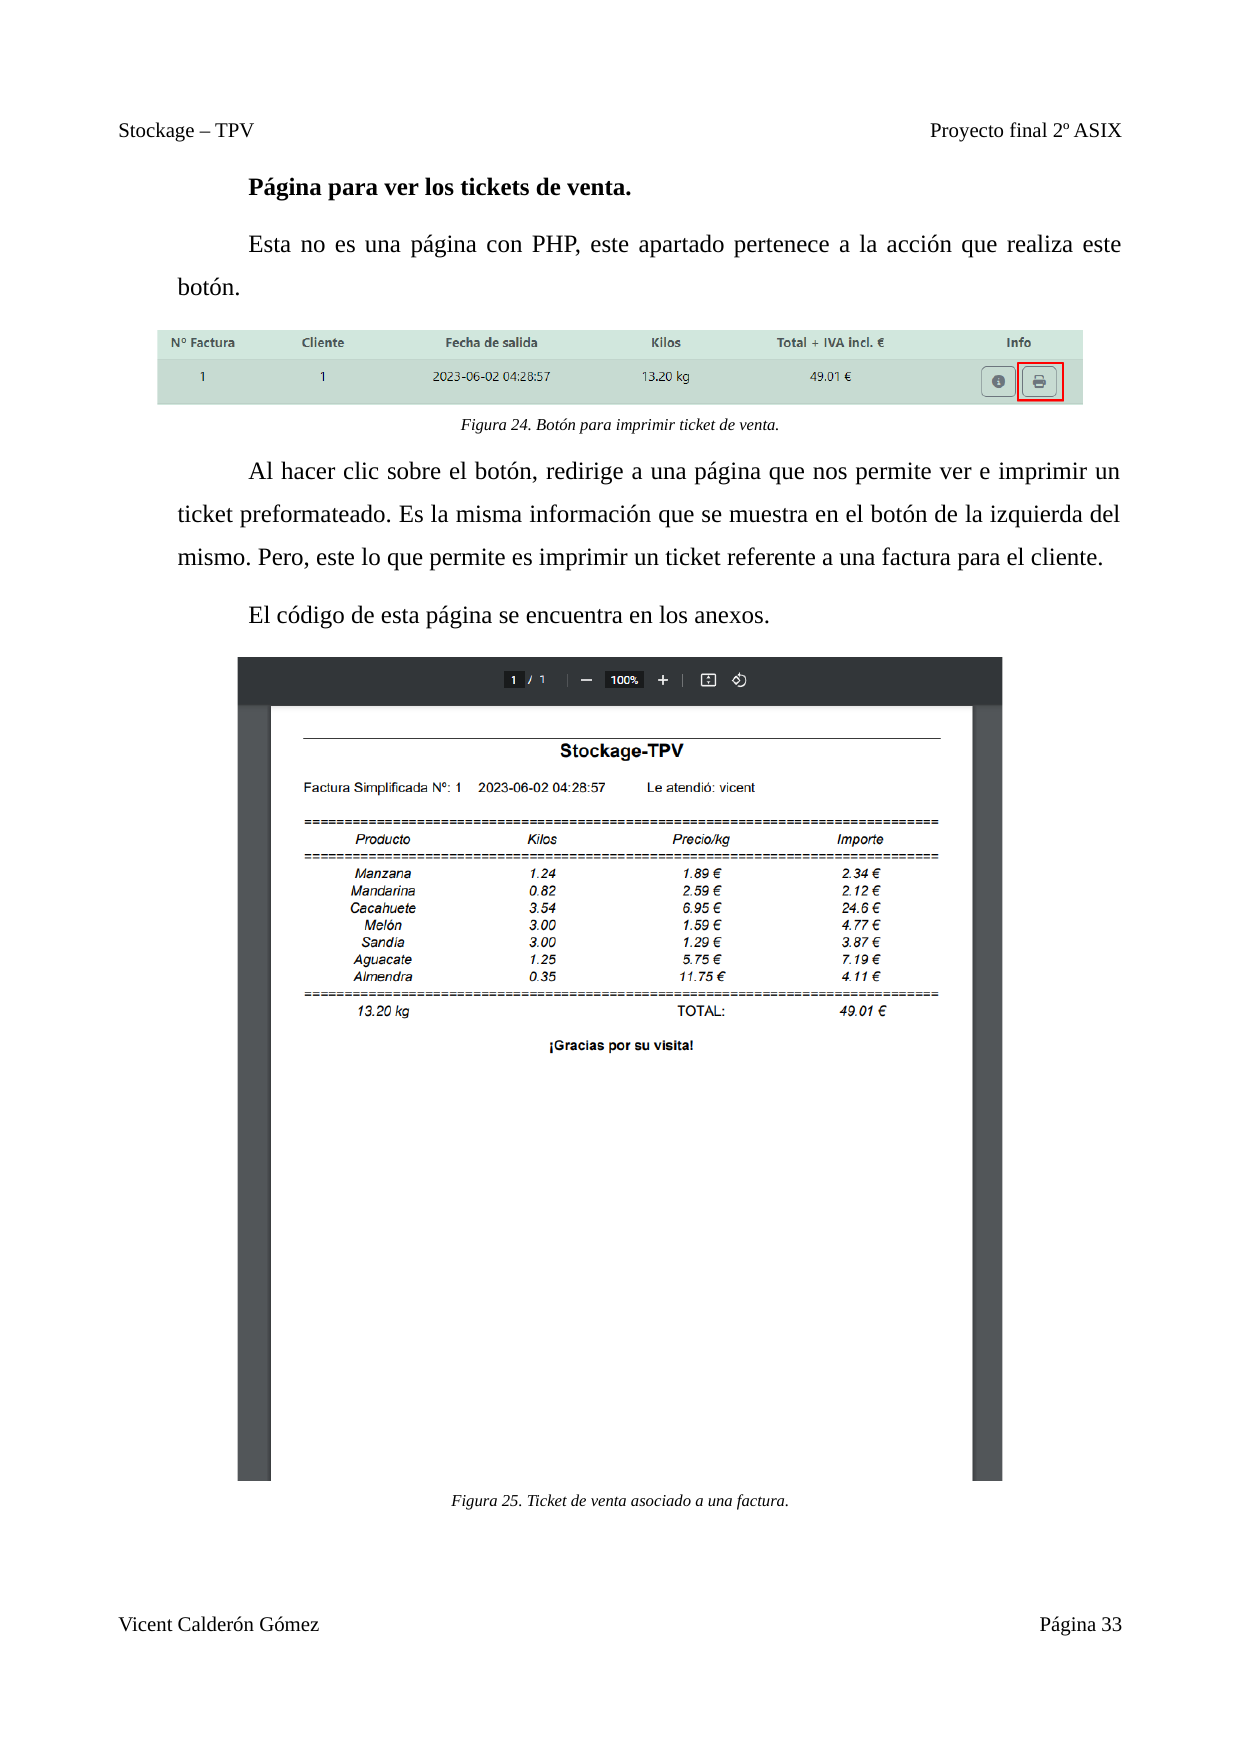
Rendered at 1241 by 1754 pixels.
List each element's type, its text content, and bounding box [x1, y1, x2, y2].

text Figura 24. Botón para imprimir ticket de venta. [118, 343, 1122, 434]
text Figura 25. Ticket de venta asociado a una factura. [118, 670, 1122, 1509]
text Al hacer clic sobre el botón, redirige a una página que nos permite ver e imprimir un ticket preformateado. Es la misma información que se muestra en el botón de la izquierda del mismo. Pero, este lo que permite es imprimir un ticket referente a una factura para el cliente. [177, 456, 1122, 571]
text El código de esta página se encuentra en los anexos. [177, 600, 1122, 628]
picture [157, 330, 1083, 405]
text Esta no es una página con PHP, este apartado pertenece a la acción que realiza este botón. [177, 229, 1122, 301]
picture [237, 657, 1003, 1481]
text Página para ver los tickets de venta. [177, 172, 1122, 200]
